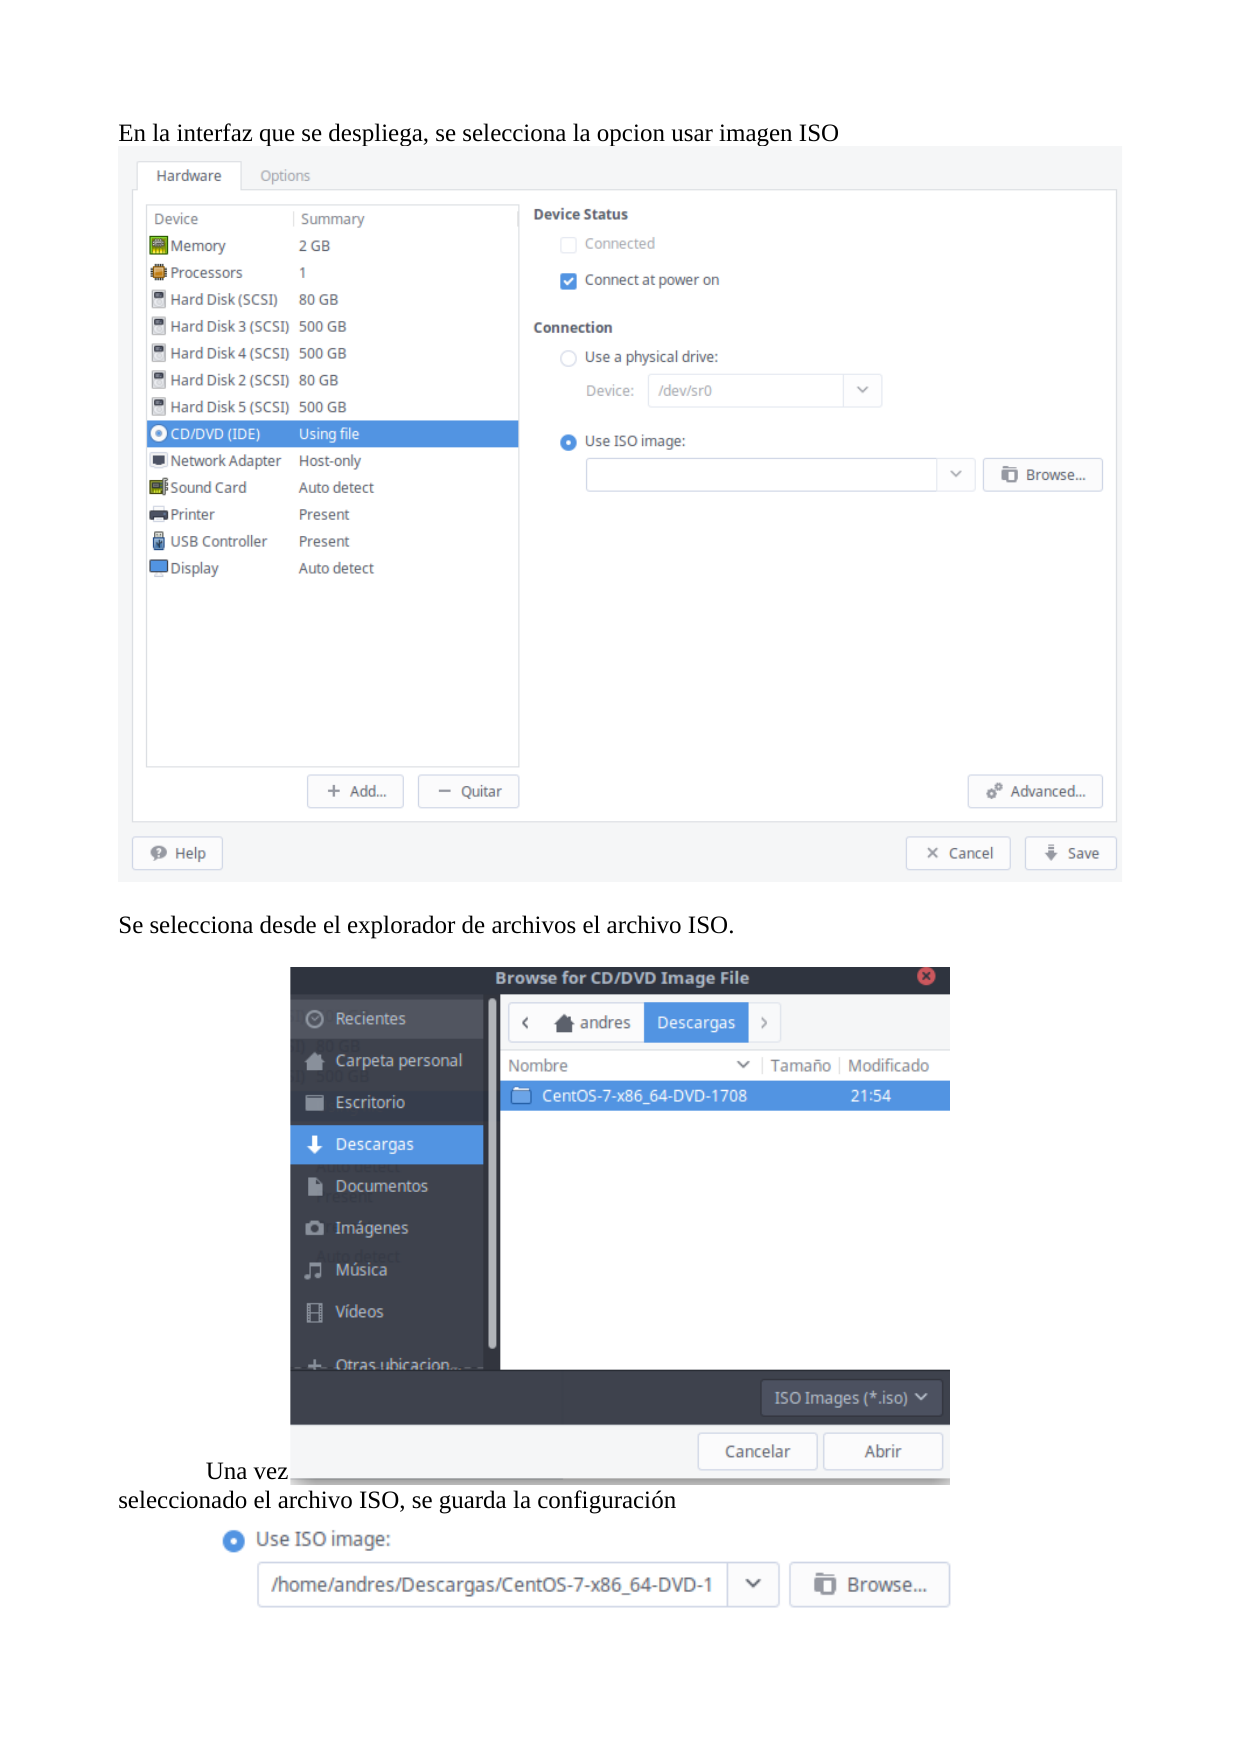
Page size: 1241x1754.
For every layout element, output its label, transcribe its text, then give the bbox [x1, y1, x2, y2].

picture [118, 146, 1123, 882]
picture [290, 967, 950, 1485]
text En la interfaz que se despliega, se selecciona la opcion usar imagen ISO [118, 118, 1122, 146]
text Una vez seleccionado el archivo ISO, se guarda la configuración [118, 1456, 1122, 1514]
picture [184, 1522, 960, 1663]
text Se selecciona desde el explorador de archivos el archivo ISO. [118, 910, 1122, 939]
